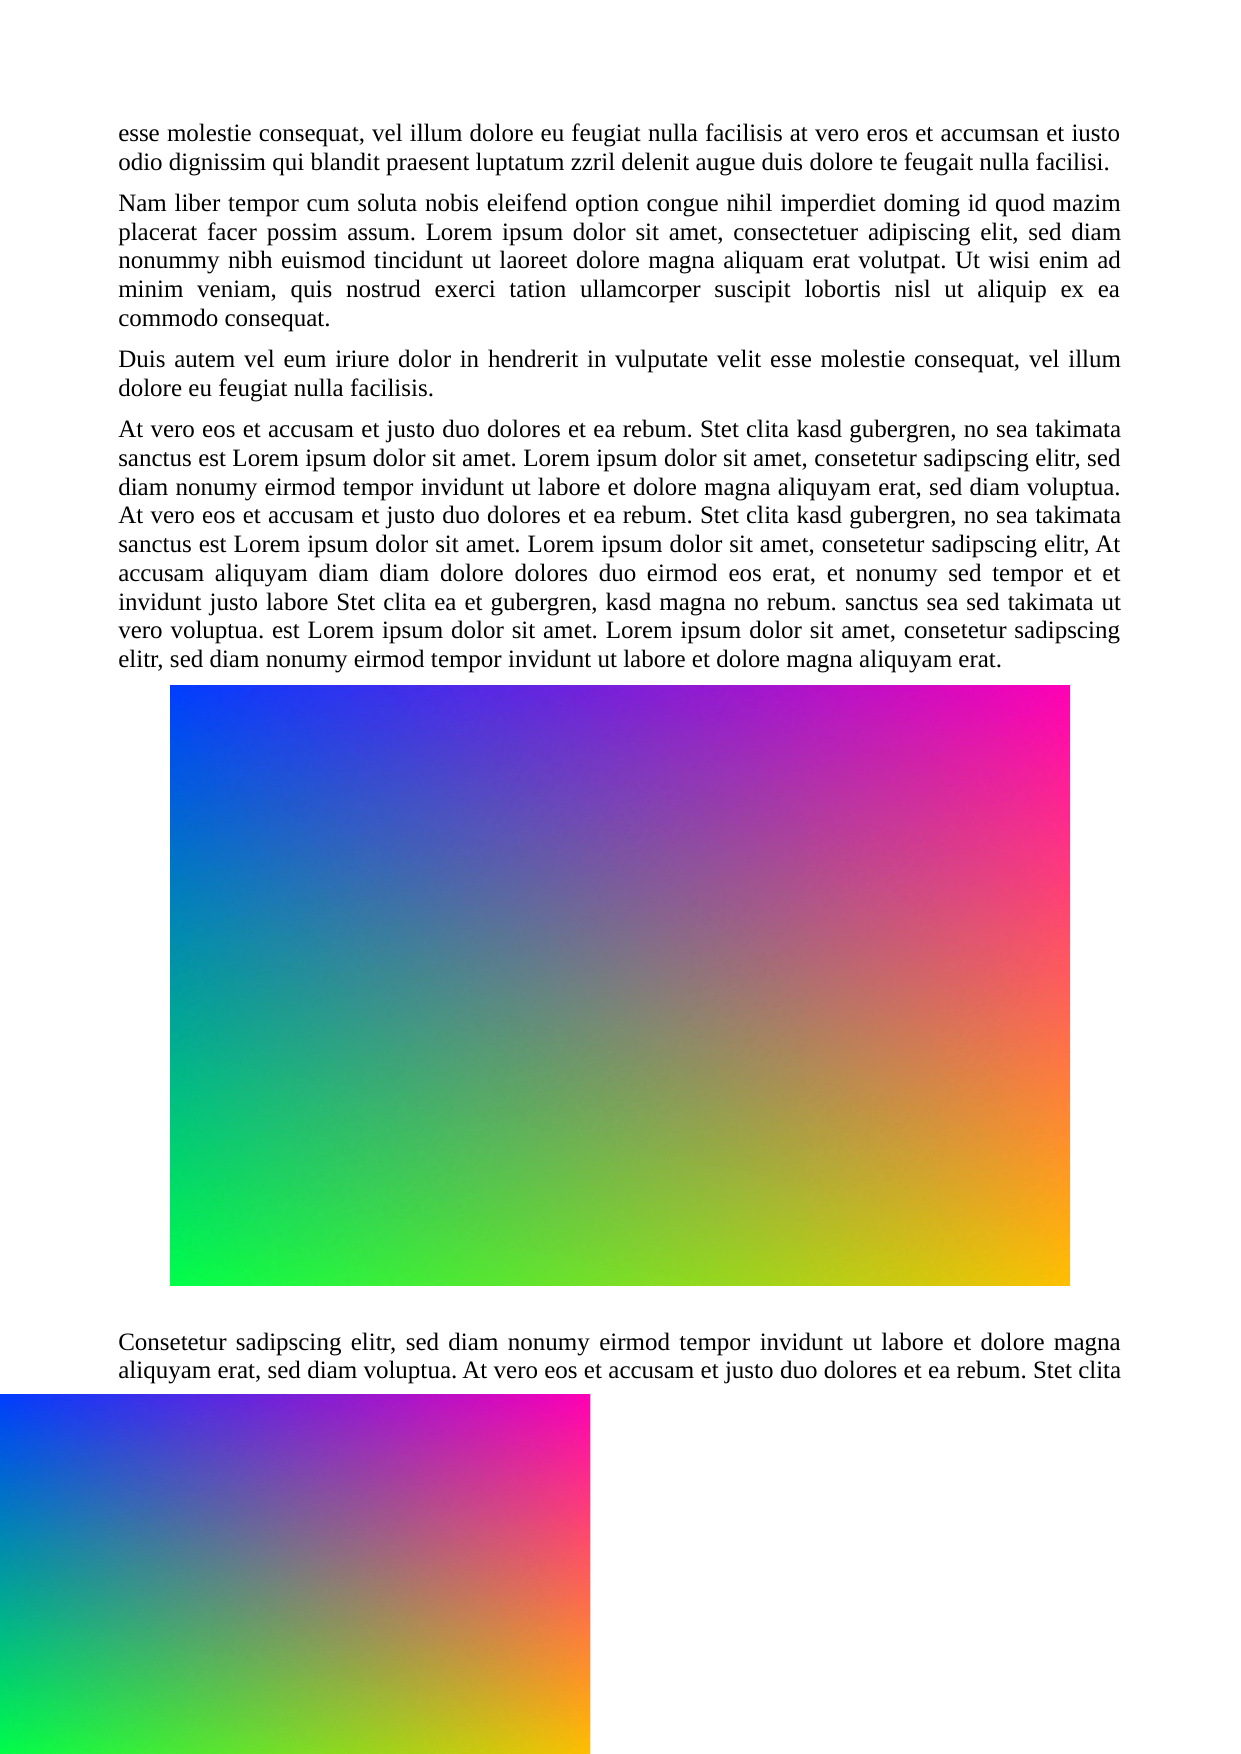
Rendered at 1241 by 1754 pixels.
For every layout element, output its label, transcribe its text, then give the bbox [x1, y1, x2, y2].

picture [0, 1394, 591, 1754]
text At vero eos et accusam et justo duo dolores et ea rebum. Stet clita kasd gubergren, no sea takimata sanctus est Lorem ipsum dolor sit amet. Lorem ipsum dolor sit amet, consetetur sadipscing elitr, sed diam nonumy eirmod tempor invidunt ut labore et dolore magna aliquyam erat, sed diam voluptua. At vero eos et accusam et justo duo dolores et ea rebum. Stet clita kasd gubergren, no sea takimata sanctus est Lorem ipsum dolor sit amet. Lorem ipsum dolor sit amet, consetetur sadipscing elitr, At accusam aliquyam diam diam dolore dolores duo eirmod eos erat, et nonumy sed tempor et et invidunt justo labore Stet clita ea et gubergren, kasd magna no rebum. sanctus sea sed takimata ut vero voluptua. est Lorem ipsum dolor sit amet. Lorem ipsum dolor sit amet, consetetur sadipscing elitr, sed diam nonumy eirmod tempor invidunt ut labore et dolore magna aliquyam erat. [118, 414, 1122, 673]
text esse molestie consequat, vel illum dolore eu feugiat nulla facilisis at vero eros et accumsan et iusto odio dignissim qui blandit praesent luptatum zzril delenit augue duis dolore te feugait nulla facilisi. [118, 118, 1122, 176]
text Duis autem vel eum iriure dolor in hendrerit in vulputate velit esse molestie consequat, vel illum dolore eu feugiat nulla facilisis. [118, 344, 1122, 402]
text Consetetur sadipscing elitr, sed diam nonumy eirmod tempor invidunt ut labore et dolore magna aliquyam erat, sed diam voluptua. At vero eos et accusam et justo duo dolores et ea rebum. Stet clita [118, 1327, 1122, 1384]
picture [170, 685, 1071, 1286]
text Nam liber tempor cum soluta nobis eleifend option congue nihil imperdiet doming id quod mazim placerat facer possim assum. Lorem ipsum dolor sit amet, consectetuer adipiscing elit, sed diam nonummy nibh euismod tincidunt ut laoreet dolore magna aliquam erat volutpat. Ut wisi enim ad minim veniam, quis nostrud exerci tation ullamcorper suscipit lobortis nisl ut aliquip ex ea commodo consequat. [118, 188, 1122, 332]
